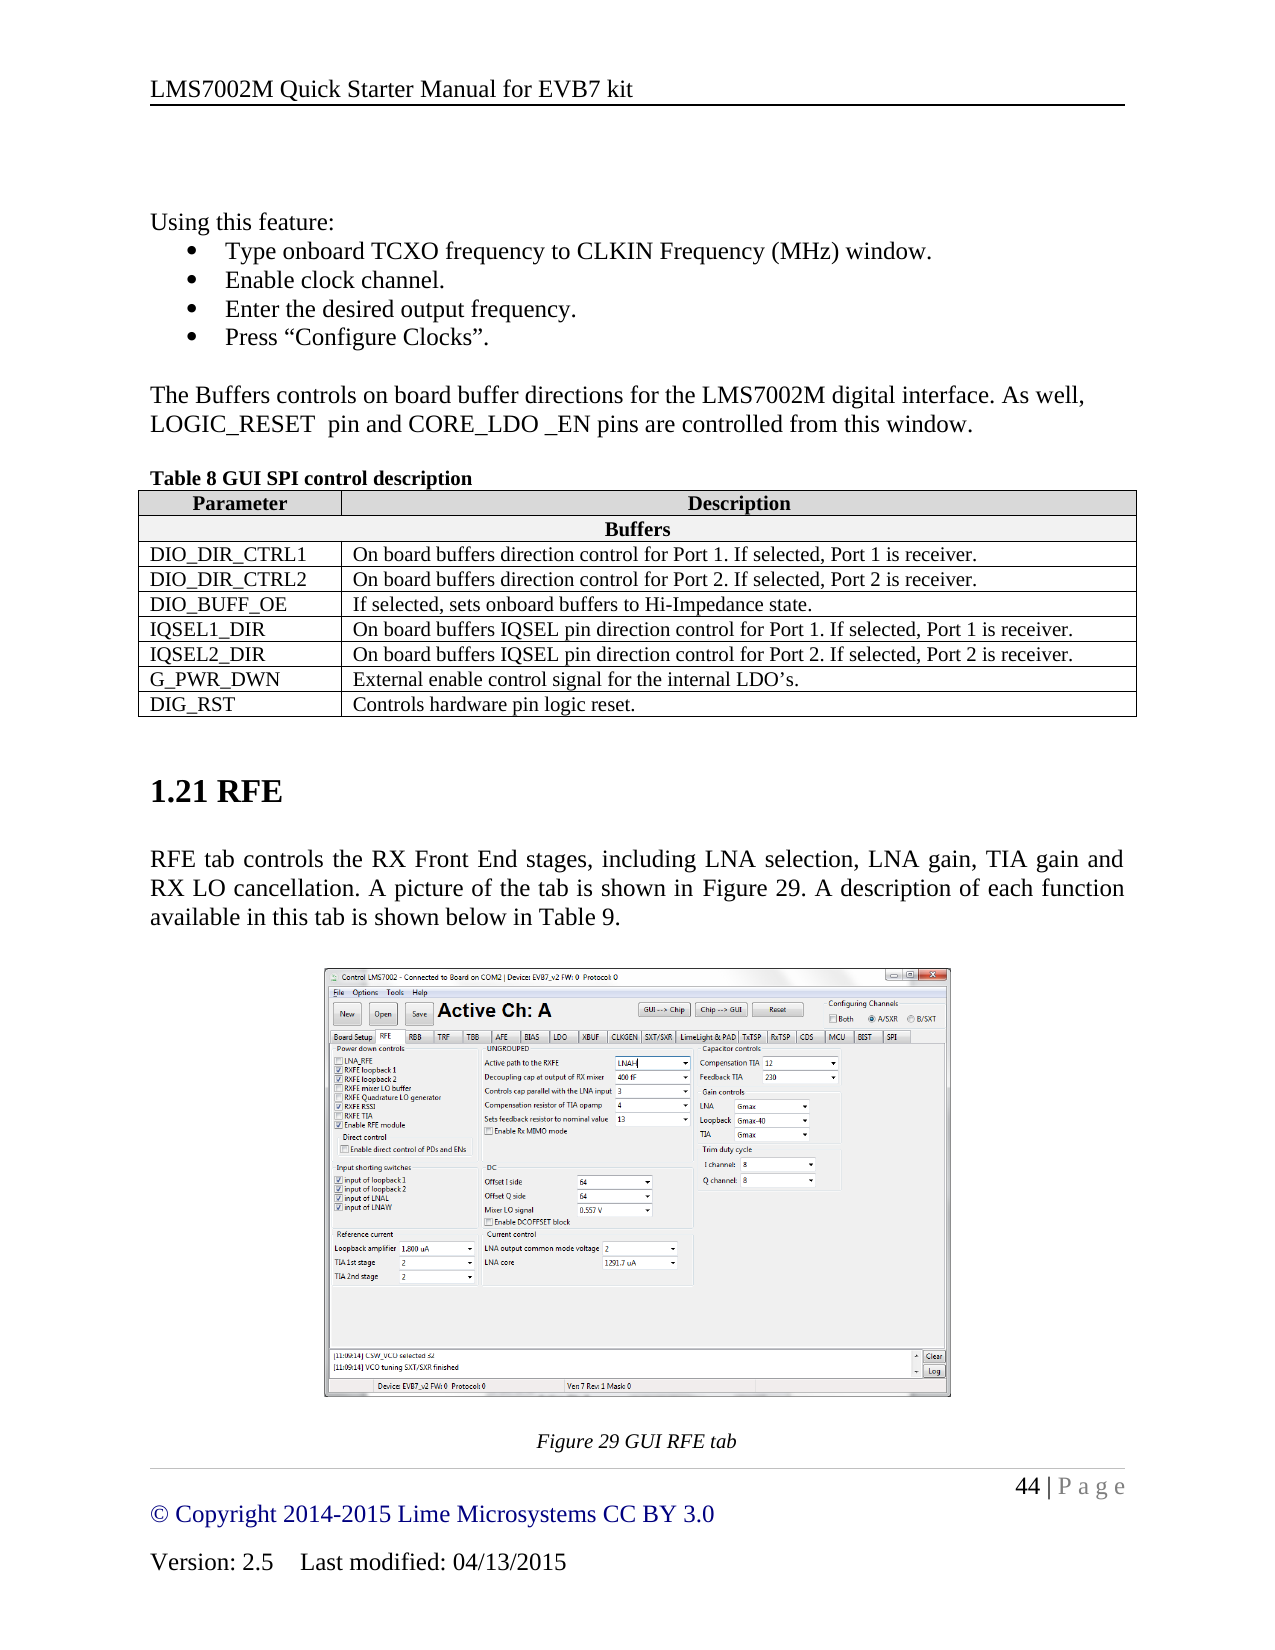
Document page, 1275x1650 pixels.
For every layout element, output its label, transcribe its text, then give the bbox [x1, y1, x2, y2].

table_cell Controls hardware pin logic reset. [342, 692, 1136, 716]
text RFE tab controls the RX Front End stages, including LNA selection, LNA gain, TIA gain and RX LO cancellation. A picture of the tab is shown in Figure 29. A description of each function available in this tab is shown below in Table 9. [150, 844, 1125, 931]
subtitle RFE [150, 771, 1125, 809]
table_cell On board buffers IQSEL pin direction control for Port 1. If selected, Port 1 is receiver. [342, 617, 1136, 641]
list Enable clock channel. [187, 265, 1125, 294]
list Type onboard TCXO frequency to CLKIN Frequency (MHz) window. [187, 236, 1125, 265]
table_cell DIO_DIR_CTRL1 [139, 542, 341, 566]
table_cell External enable control signal for the internal LDO’s. [342, 667, 1136, 691]
table_cell IQSEL2_DIR [139, 642, 341, 666]
text Figure 29 GUI RFE tab [150, 1429, 1125, 1453]
table_cell On board buffers direction control for Port 2. If selected, Port 2 is receiver. [342, 567, 1136, 591]
table_cell Buffers [139, 516, 1136, 541]
list Enter the desired output frequency. [187, 294, 1125, 322]
table_cell DIO_BUFF_OE [139, 592, 341, 616]
table_cell If selected, sets onboard buffers to Hi-Impedance state. [342, 592, 1136, 616]
text Table 8 GUI SPI control description [150, 466, 1125, 490]
picture [324, 968, 951, 1397]
table_header Description [342, 491, 1136, 515]
table_cell G_PWR_DWN [139, 667, 341, 691]
text Using this feature: [150, 207, 1125, 236]
table_cell IQSEL1_DIR [139, 617, 341, 641]
table_cell On board buffers direction control for Port 1. If selected, Port 1 is receiver. [342, 542, 1136, 566]
text The Buffers controls on board buffer directions for the LMS7002M digital interface. As well, LOGIC_RESET pin and CORE_LDO _EN pins are controlled from this window. [150, 380, 1125, 437]
table_cell On board buffers IQSEL pin direction control for Port 2. If selected, Port 2 is receiver. [342, 642, 1136, 666]
list Press “Configure Clocks”. [187, 322, 1125, 351]
table_cell DIG_RST [139, 692, 341, 716]
table_header Parameter [139, 491, 341, 515]
table_cell DIO_DIR_CTRL2 [139, 567, 341, 591]
